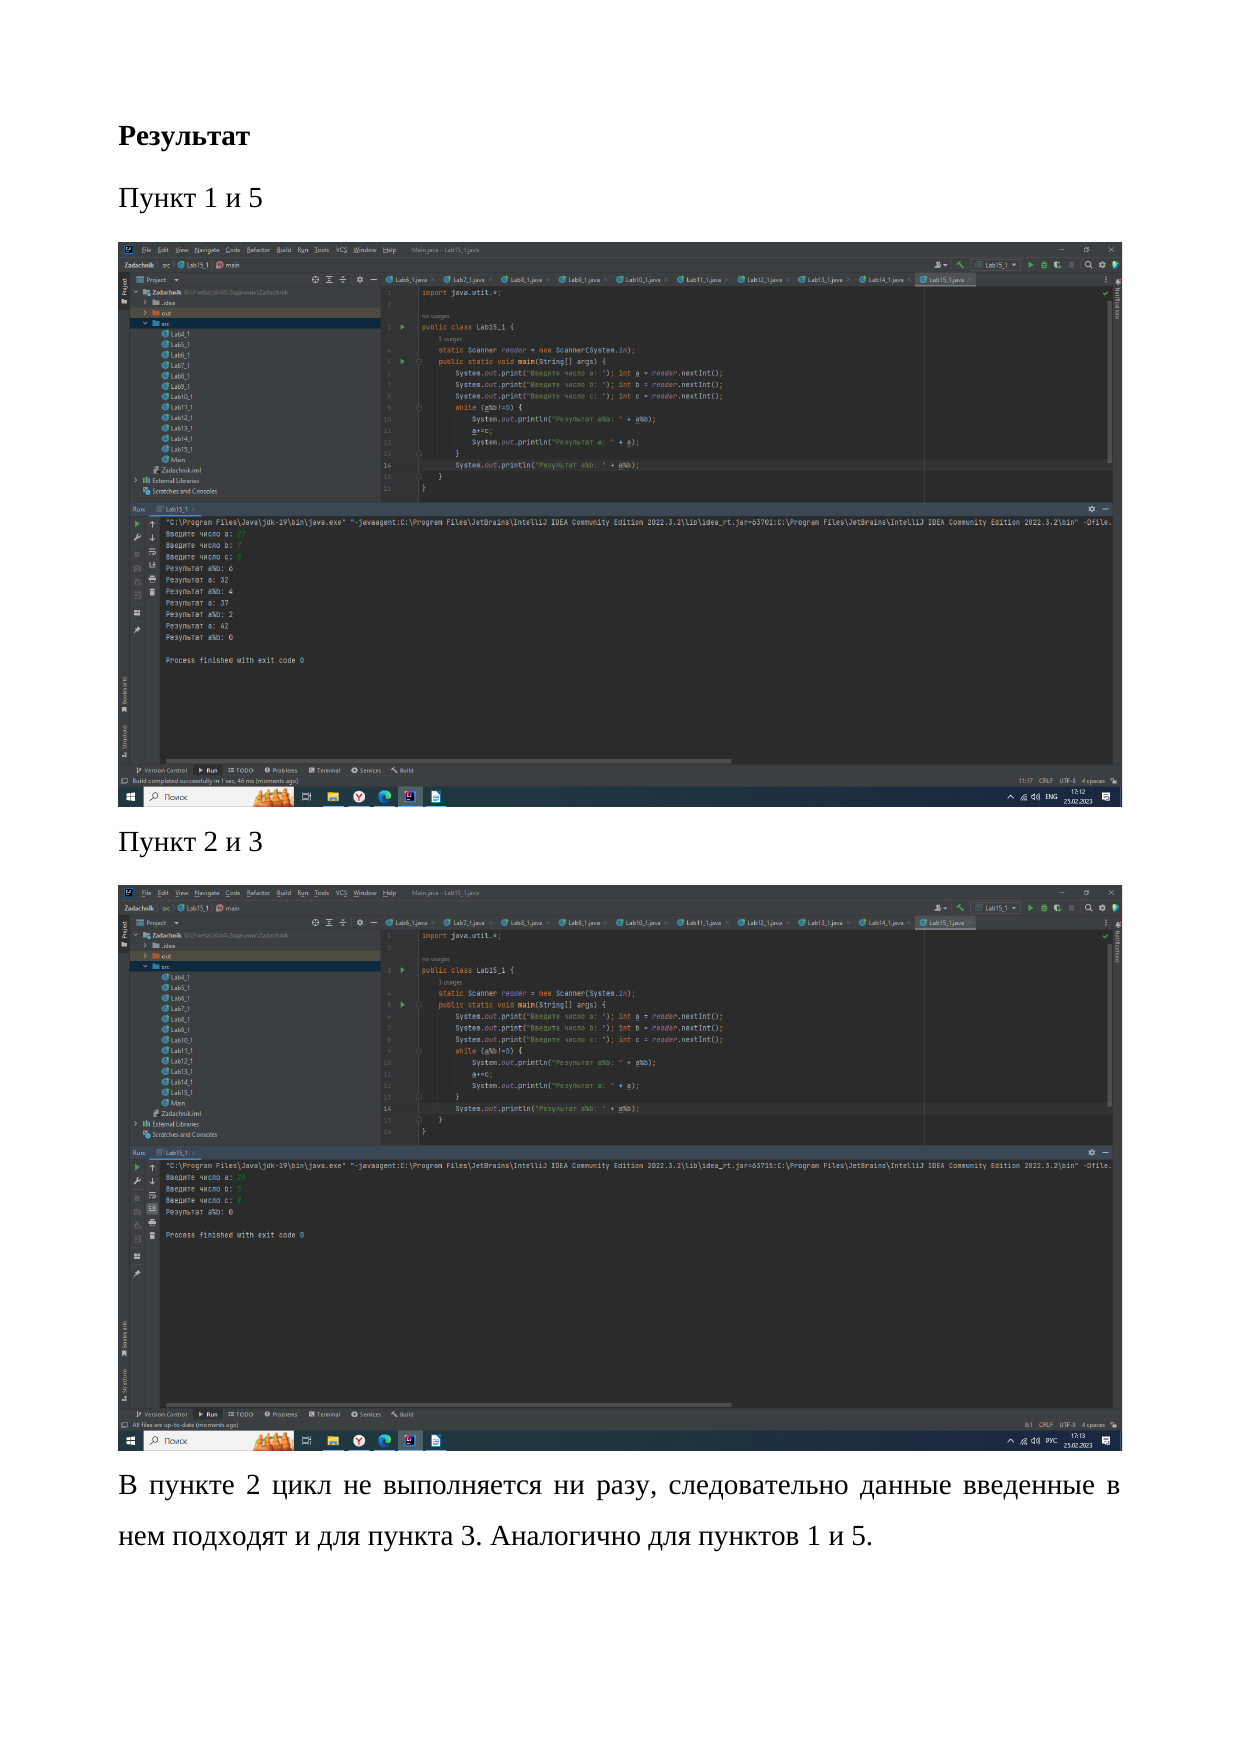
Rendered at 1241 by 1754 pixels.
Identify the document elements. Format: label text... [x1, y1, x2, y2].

text Пункт 1 и 5 [118, 180, 1122, 214]
text В пункте 2 цикл не выполняется ни разу, следовательно данные введенные в нем подходят и для пункта 3. Аналогично для пунктов 1 и 5. [118, 1451, 1122, 1551]
picture [118, 242, 1123, 807]
picture [118, 885, 1123, 1451]
text Пункт 2 и 3 [118, 807, 1122, 857]
subtitle Результат [118, 118, 1122, 152]
